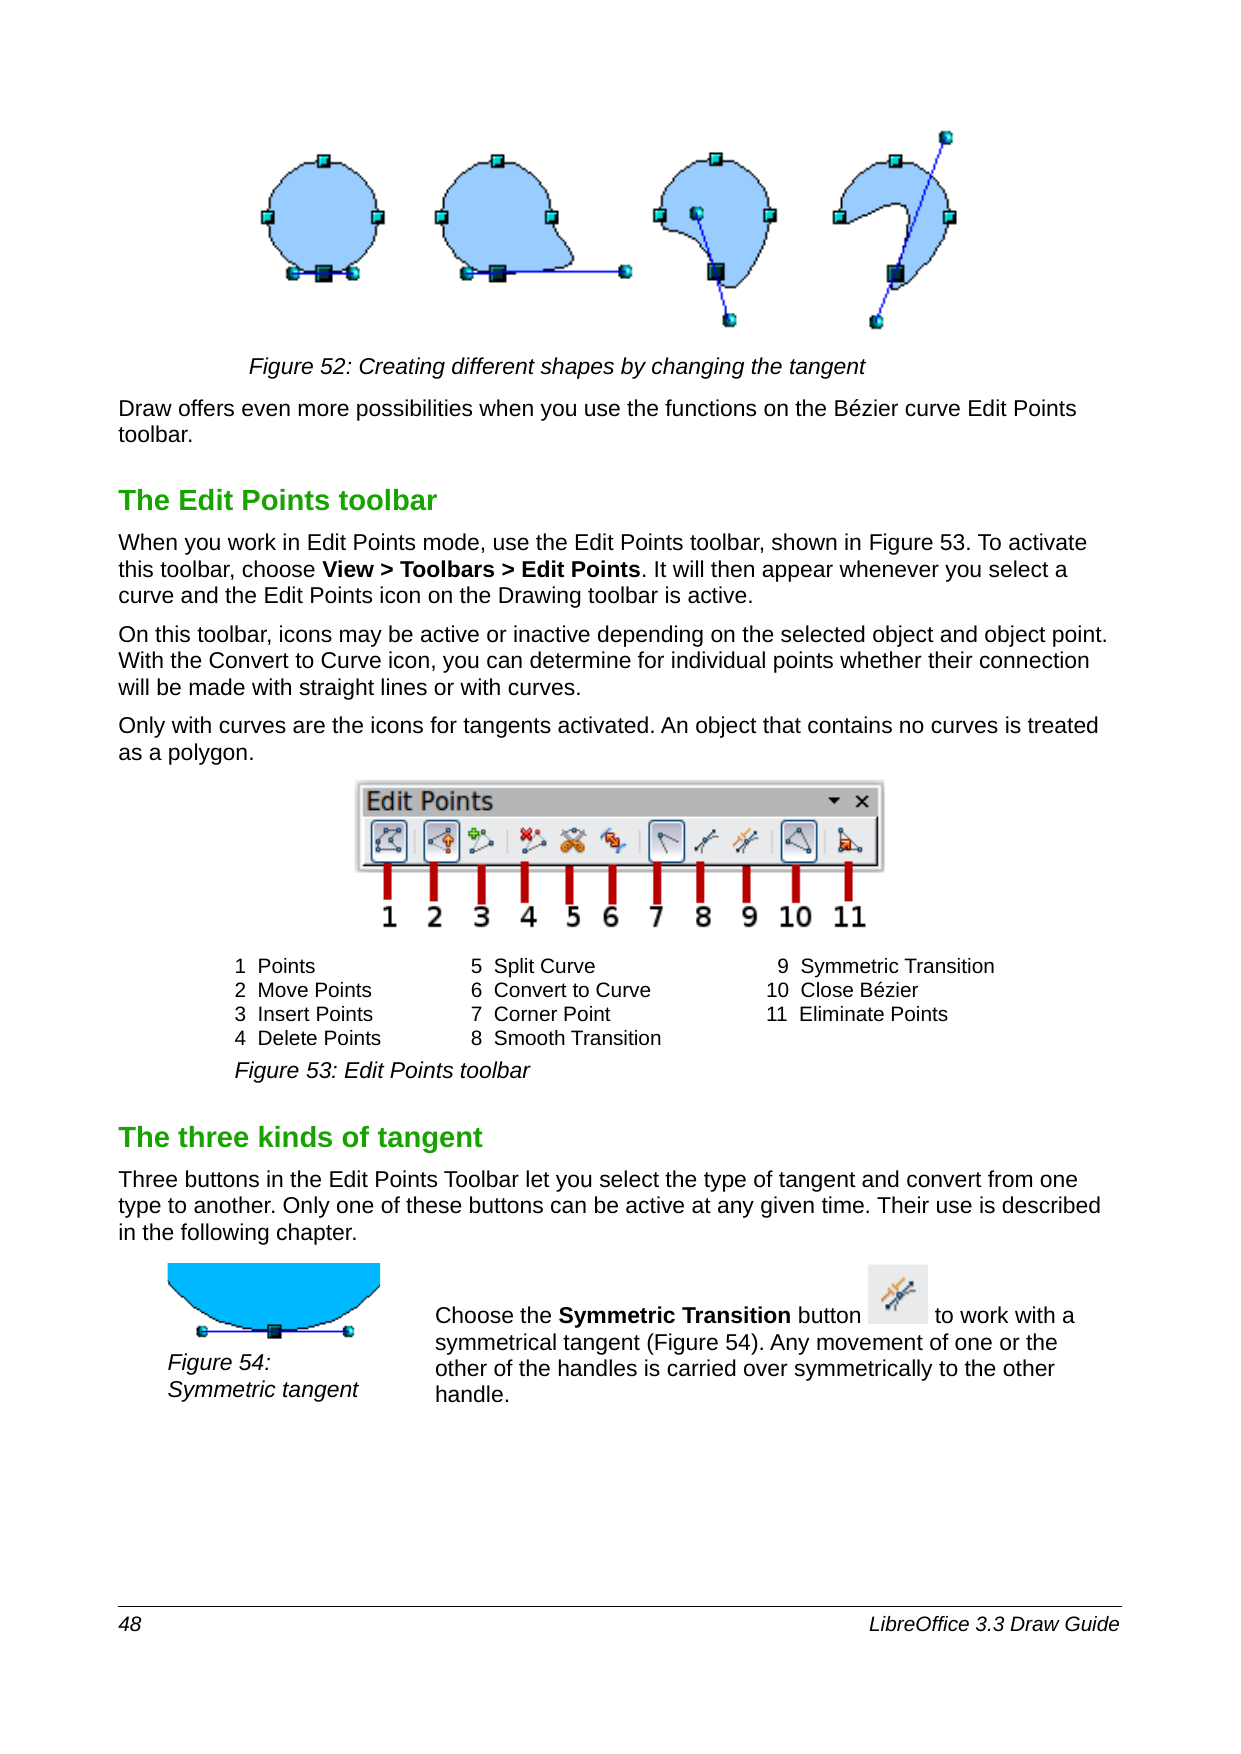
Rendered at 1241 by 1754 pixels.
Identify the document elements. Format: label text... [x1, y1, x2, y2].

text Figure 52: Creating different shapes by changing the tangent [249, 353, 992, 379]
text On this toolbar, icons may be active or inactive depending on the selected object and object point. With the Convert to Curve icon, you can determine for individual points whether their connection will be made with straight lines or with curves. [118, 621, 1122, 700]
text Figure 53: Edit Points toolbar [234, 1057, 1006, 1083]
text Three buttons in the Edit Points Toolbar let you select the type of tangent and convert from one type to another. Only one of these buttons can be active at any given time. Their use is described in the following chapter. [118, 1166, 1122, 1245]
subtitle The Edit Points toolbar [118, 483, 1122, 517]
picture [352, 777, 888, 948]
text 4 Delete Points 8 Smooth Transition [234, 1026, 1006, 1050]
text 1 Points 5 Split Curve 9 Symmetric Transition [234, 954, 1006, 978]
table_header [118, 1258, 429, 1263]
picture [248, 118, 984, 341]
picture [867, 1263, 929, 1324]
subtitle The three kinds of tangent [118, 1120, 1122, 1154]
text 3 Insert Points 7 Corner Point 11 Eliminate Points [234, 1002, 1006, 1026]
table_header [118, 1264, 429, 1426]
text Only with curves are the icons for tangents activated. An object that contains no curves is treated as a polygon. [118, 712, 1122, 765]
table_header Choose the Symmetric Transition button to work with a symmetrical tangent (Figure 54). Any movement of one or the other of the handles is carried over symmetrically to the other handle. [429, 1258, 1122, 1426]
text Draw offers even more possibilities when you use the functions on the Bézier curve Edit Points toolbar. [118, 395, 1122, 448]
text 2 Move Points 6 Convert to Curve 10 Close Bézier [234, 978, 1006, 1002]
text When you work in Edit Points mode, use the Edit Points toolbar, shown in Figure 53. To activate this toolbar, choose View > Toolbars > Edit Points. It will then appear whenever you select a curve and the Edit Points icon on the Drawing toolbar is active. [118, 529, 1122, 608]
picture [167, 1282, 381, 1350]
